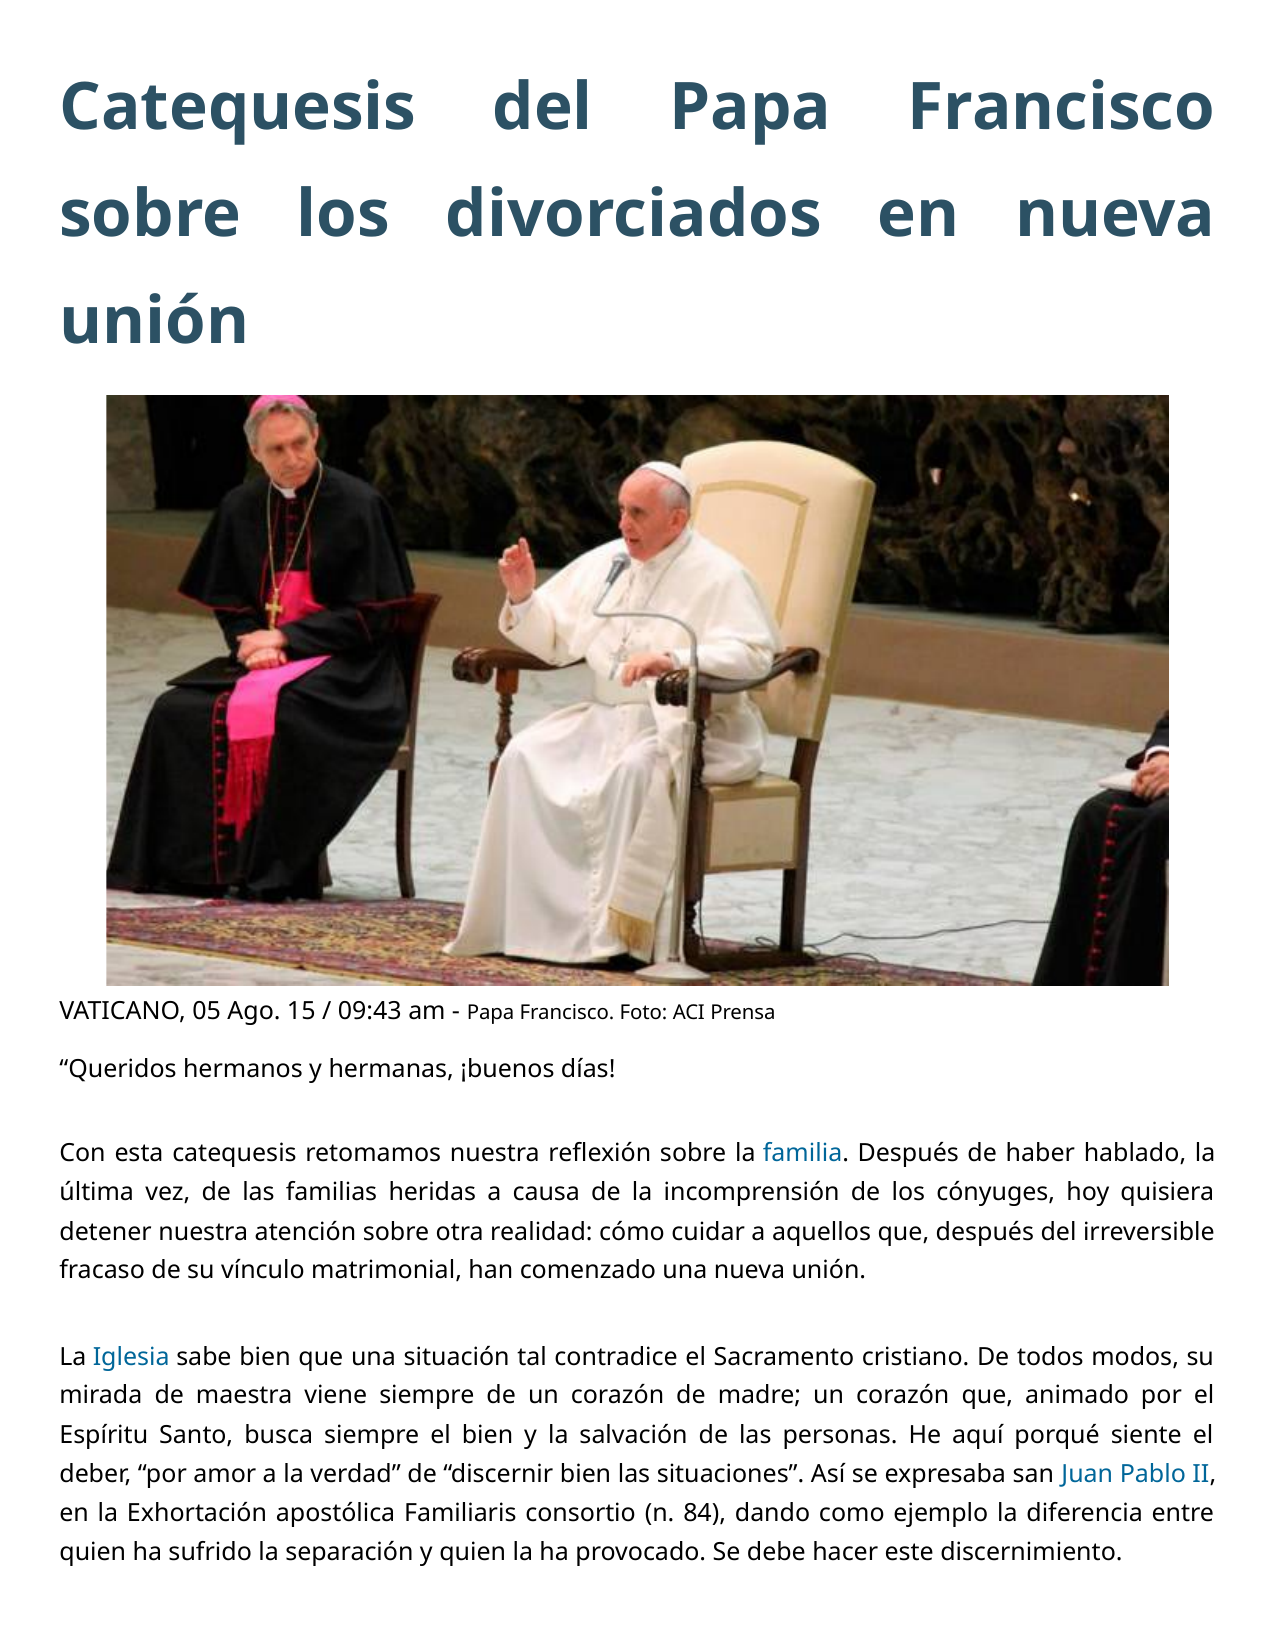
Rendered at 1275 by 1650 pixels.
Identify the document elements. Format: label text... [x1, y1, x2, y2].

text VATICANO, 05 Ago. 15 / 09:43 am - Papa Francisco. Foto: ACI Prensa [59, 398, 1216, 1027]
subtitle Catequesis del Papa Francisco sobre los divorciados en nueva unión [59, 59, 1216, 363]
text “Queridos hermanos y hermanas, ¡buenos días! [59, 1051, 1216, 1085]
text La Iglesia sabe bien que una situación tal contradice el Sacramento cristiano. De todos modos, su mirada de maestra viene siempre de un corazón de madre; un corazón que, animado por el Espíritu Santo, busca siempre el bien y la salvación de las personas. He aquí porqué siente el deber, “por amor a la verdad” de “discernir bien las situaciones”. Así se expresaba san Juan Pablo II, en la Exhortación apostólica Familiaris consortio (n. 84), dando como ejemplo la diferencia entre quien ha sufrido la separación y quien la ha provocado. Se debe hacer este discernimiento. [59, 1333, 1216, 1567]
picture [106, 395, 1169, 986]
text Con esta catequesis retomamos nuestra reflexión sobre la familia. Después de haber hablado, la última vez, de las familias heridas a causa de la incomprensión de los cónyuges, hoy quisiera detener nuestra atención sobre otra realidad: cómo cuidar a aquellos que, después del irreversible fracaso de su vínculo matrimonial, han comenzado una nueva unión. [59, 1130, 1216, 1286]
